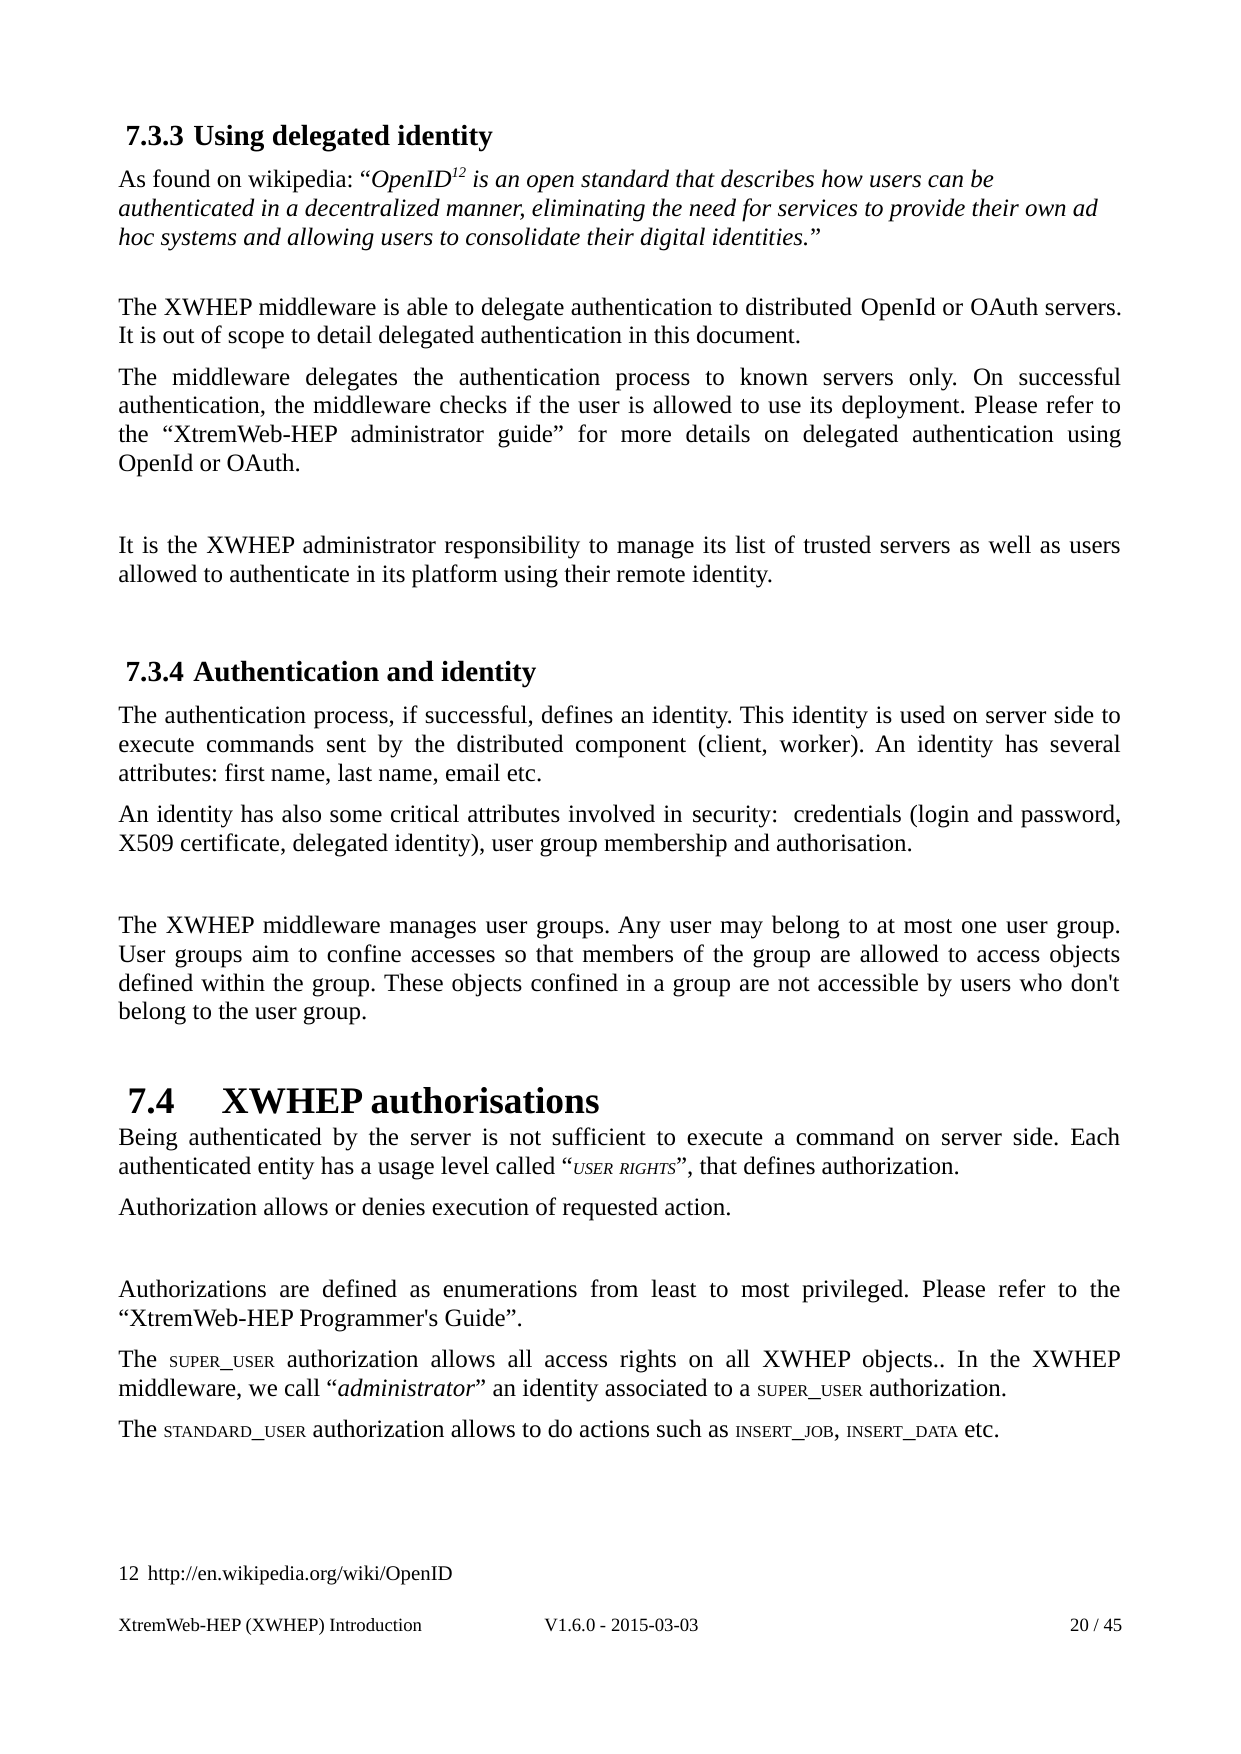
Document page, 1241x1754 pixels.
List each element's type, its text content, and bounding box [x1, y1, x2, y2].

text As found on wikipedia: “OpenID is an open standard that describes how users can be authenticated in a decentralized manner, eliminating the need for services to provide their own ad hoc systems and allowing users to consolidate their digital identities.” [118, 164, 1122, 250]
text The middleware delegates the authentication process to known servers only. On successful authentication, the middleware checks if the user is allowed to use its deployment. Please refer to the “XtremWeb-HEP administrator guide” for more details on delegated authentication using OpenId or OAuth. [118, 362, 1122, 477]
text An identity has also some critical attributes involved in security: credentials (login and password, X509 certificate, delegated identity), user group membership and authorisation. [118, 799, 1122, 856]
text Authorizations are defined as enumerations from least to most privileged. Please refer to the “XtremWeb-HEP Programmer's Guide”. [118, 1274, 1122, 1332]
text Being authenticated by the server is not sufficient to execute a command on server side. Each authenticated entity has a usage level called “user rights”, that defines authorization. [118, 1122, 1122, 1179]
text The XWHEP middleware is able to delegate authentication to distributed OpenId or OAuth servers. It is out of scope to detail delegated authentication in this document. [118, 292, 1122, 349]
text It is the XWHEP administrator responsibility to manage its list of trusted servers as well as users allowed to authenticate in its platform using their remote identity. [118, 530, 1122, 588]
text Authorization allows or denies execution of requested action. [118, 1192, 1122, 1221]
text http://en.wikipedia.org/wiki/OpenID [118, 1561, 1122, 1585]
text The super_user authorization allows all access rights on all XWHEP objects.. In the XWHEP middleware, we call “administrator” an identity associated to a super_user authorization. [118, 1344, 1122, 1402]
subtitle XWHEP authorisations [118, 1079, 1122, 1122]
subtitle Using delegated identity [118, 118, 1122, 152]
subtitle Authentication and identity [118, 654, 1122, 688]
text The authentication process, if successful, defines an identity. This identity is used on server side to execute commands sent by the distributed component (client, worker). An identity has several attributes: first name, last name, email etc. [118, 700, 1122, 786]
text The standard_user authorization allows to do actions such as insert_job, insert_data etc. [118, 1414, 1122, 1443]
text The XWHEP middleware manages user groups. Any user may belong to at most one user group. User groups aim to confine accesses so that members of the group are allowed to access objects defined within the group. These objects confined in a group are not accessible by users who don't belong to the user group. [118, 910, 1122, 1025]
